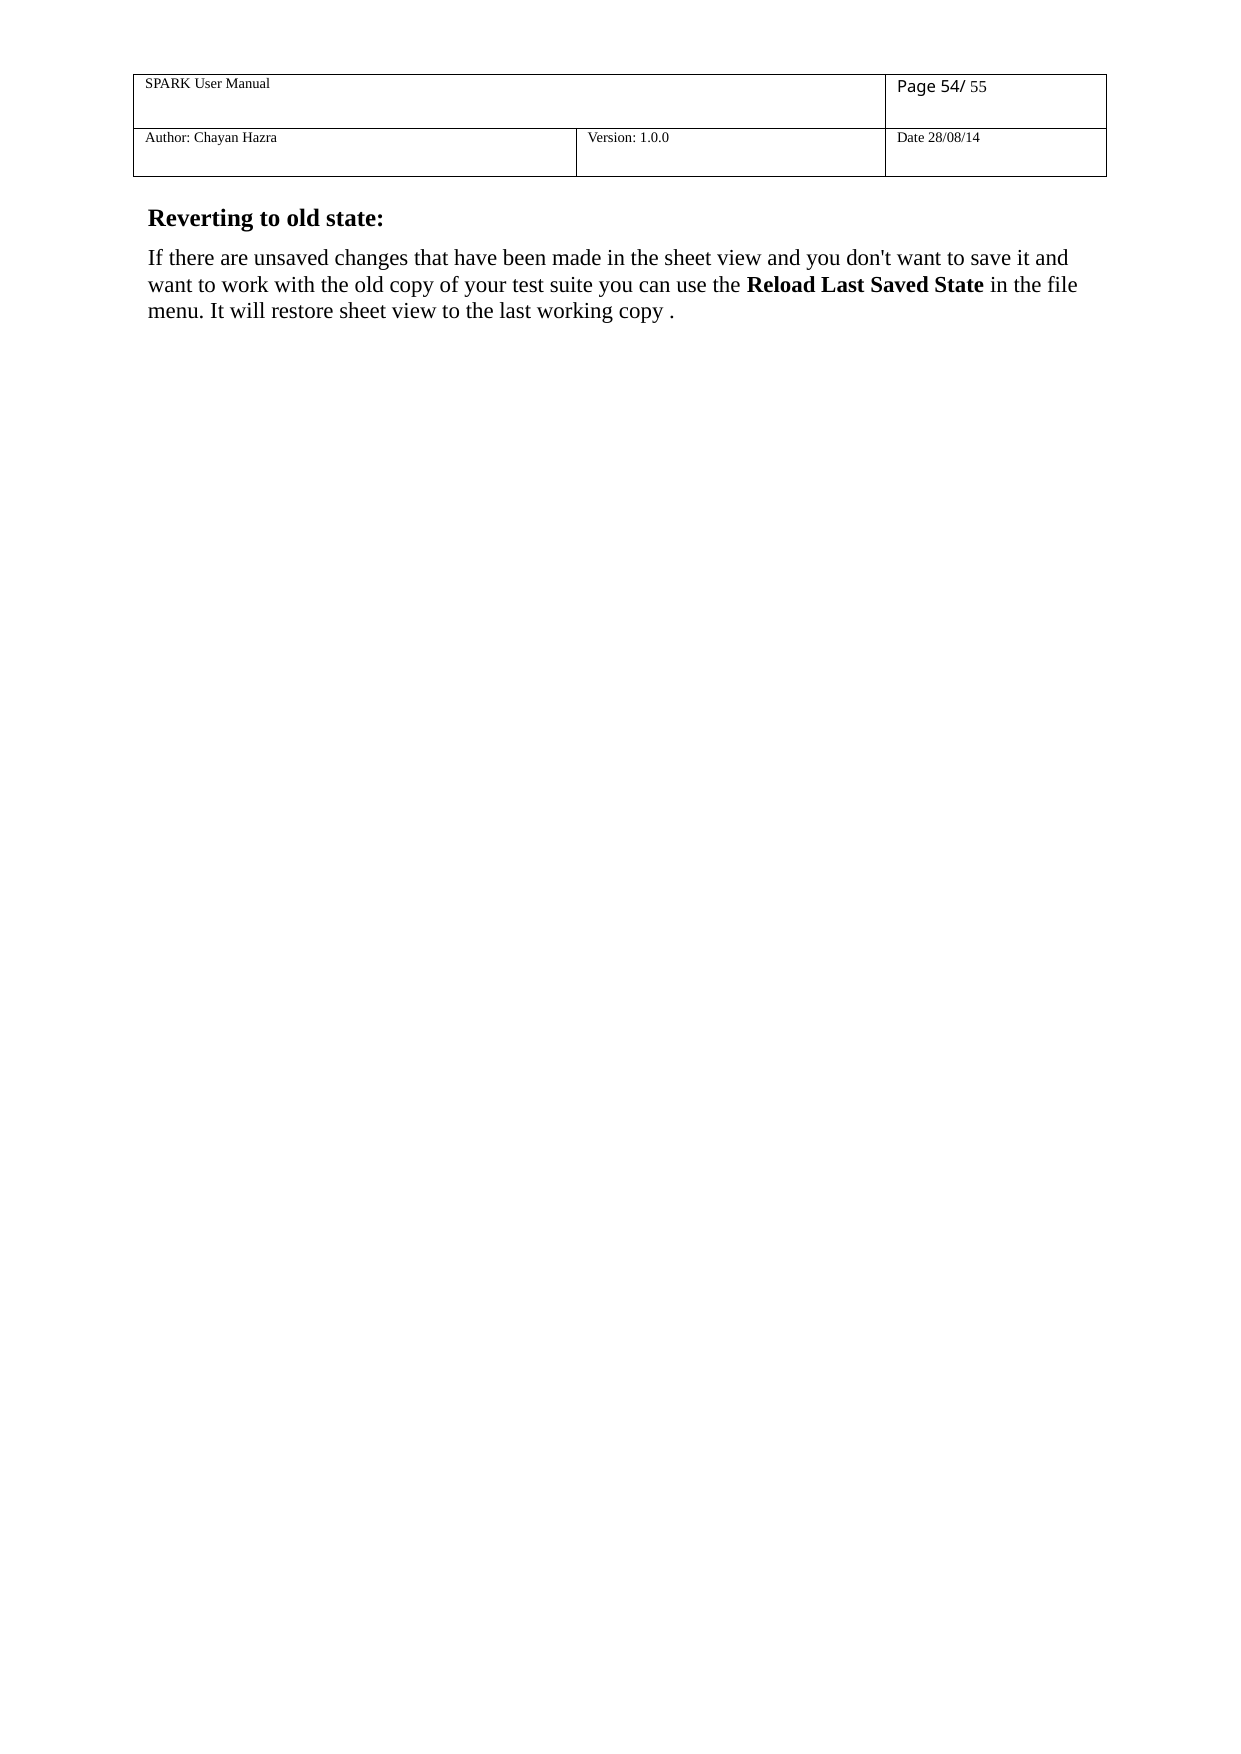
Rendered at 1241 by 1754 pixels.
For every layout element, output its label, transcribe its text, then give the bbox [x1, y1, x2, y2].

text Reverting to old state: [148, 203, 1092, 232]
text If there are unsaved changes that have been made in the sheet view and you don't want to save it and want to work with the old copy of your test suite you can use the Reload Last Saved State in the file menu. It will restore sheet view to the last working copy . [148, 244, 1092, 323]
